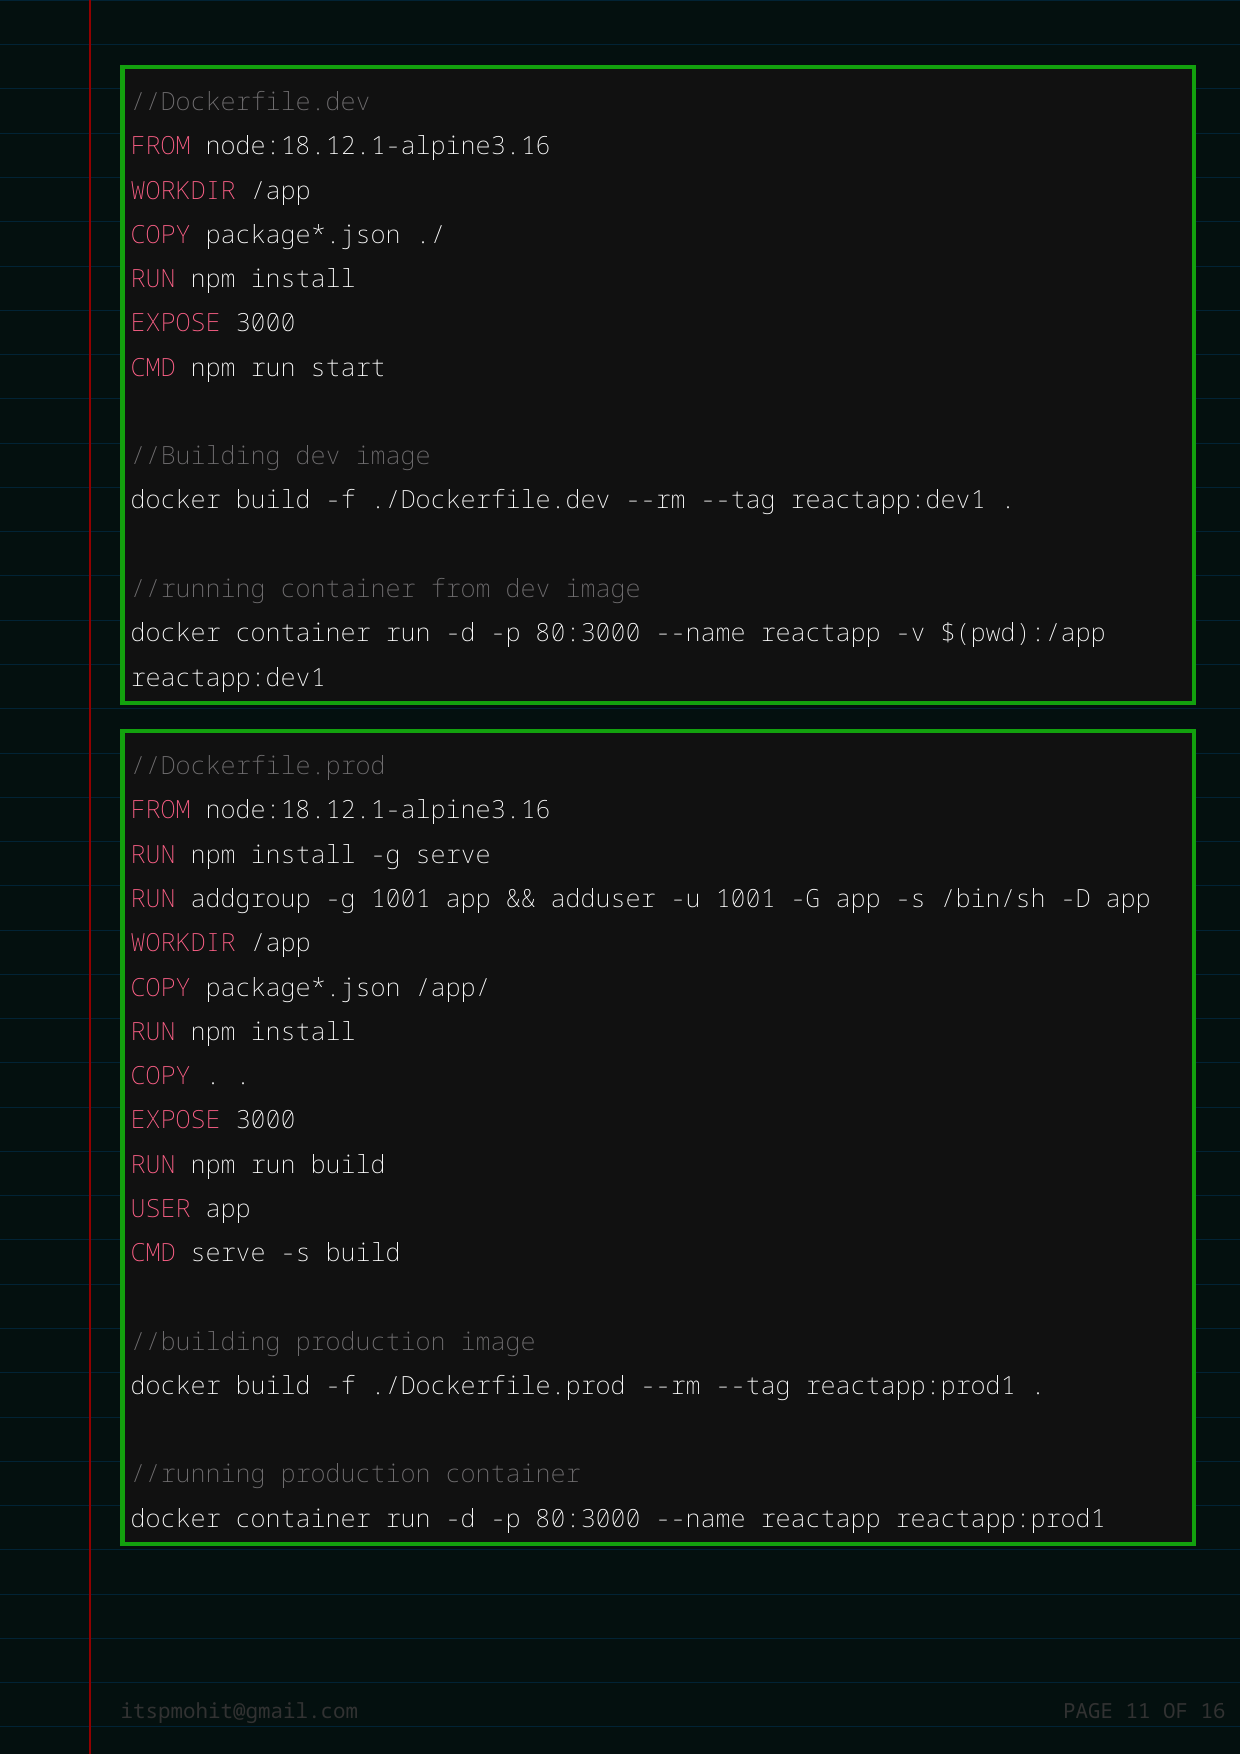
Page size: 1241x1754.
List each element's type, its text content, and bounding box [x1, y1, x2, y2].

text //Dockerfile.dev [130, 75, 1186, 119]
text EXPOSE 3000 [130, 296, 1186, 341]
text RUN addgroup -g 1001 app && adduser -u 1001 -G app -s /bin/sh -D app [130, 872, 1186, 916]
text EXPOSE 3000 [130, 1093, 1186, 1138]
text WORKDIR /app [130, 164, 1186, 208]
text //running container from dev image [130, 562, 1186, 606]
text FROM node:18.12.1-alpine3.16 [130, 783, 1186, 828]
text RUN npm install [130, 252, 1186, 296]
text //Building dev image [130, 429, 1186, 473]
text CMD serve -s build [130, 1226, 1186, 1270]
text //Dockerfile.prod [130, 739, 1186, 783]
text USER app [130, 1182, 1186, 1226]
text COPY package*.json /app/ [130, 961, 1186, 1005]
text WORKDIR /app [130, 916, 1186, 961]
text docker container run -d -p 80:3000 --name reactapp -v $(pwd):/app reactapp:dev1 [130, 606, 1186, 695]
text RUN npm install [130, 1005, 1186, 1049]
text //running production container [130, 1447, 1186, 1492]
text RUN npm install -g serve [130, 828, 1186, 872]
text RUN npm run build [130, 1138, 1186, 1182]
text //building production image [130, 1315, 1186, 1359]
text COPY . . [130, 1049, 1186, 1093]
text CMD npm run start [130, 341, 1186, 385]
text docker build -f ./Dockerfile.prod --rm --tag reactapp:prod1 . [130, 1359, 1186, 1403]
text docker build -f ./Dockerfile.dev --rm --tag reactapp:dev1 . [130, 473, 1186, 562]
text COPY package*.json ./ [130, 208, 1186, 252]
text docker container run -d -p 80:3000 --name reactapp reactapp:prod1 [130, 1492, 1186, 1536]
text FROM node:18.12.1-alpine3.16 [130, 119, 1186, 164]
